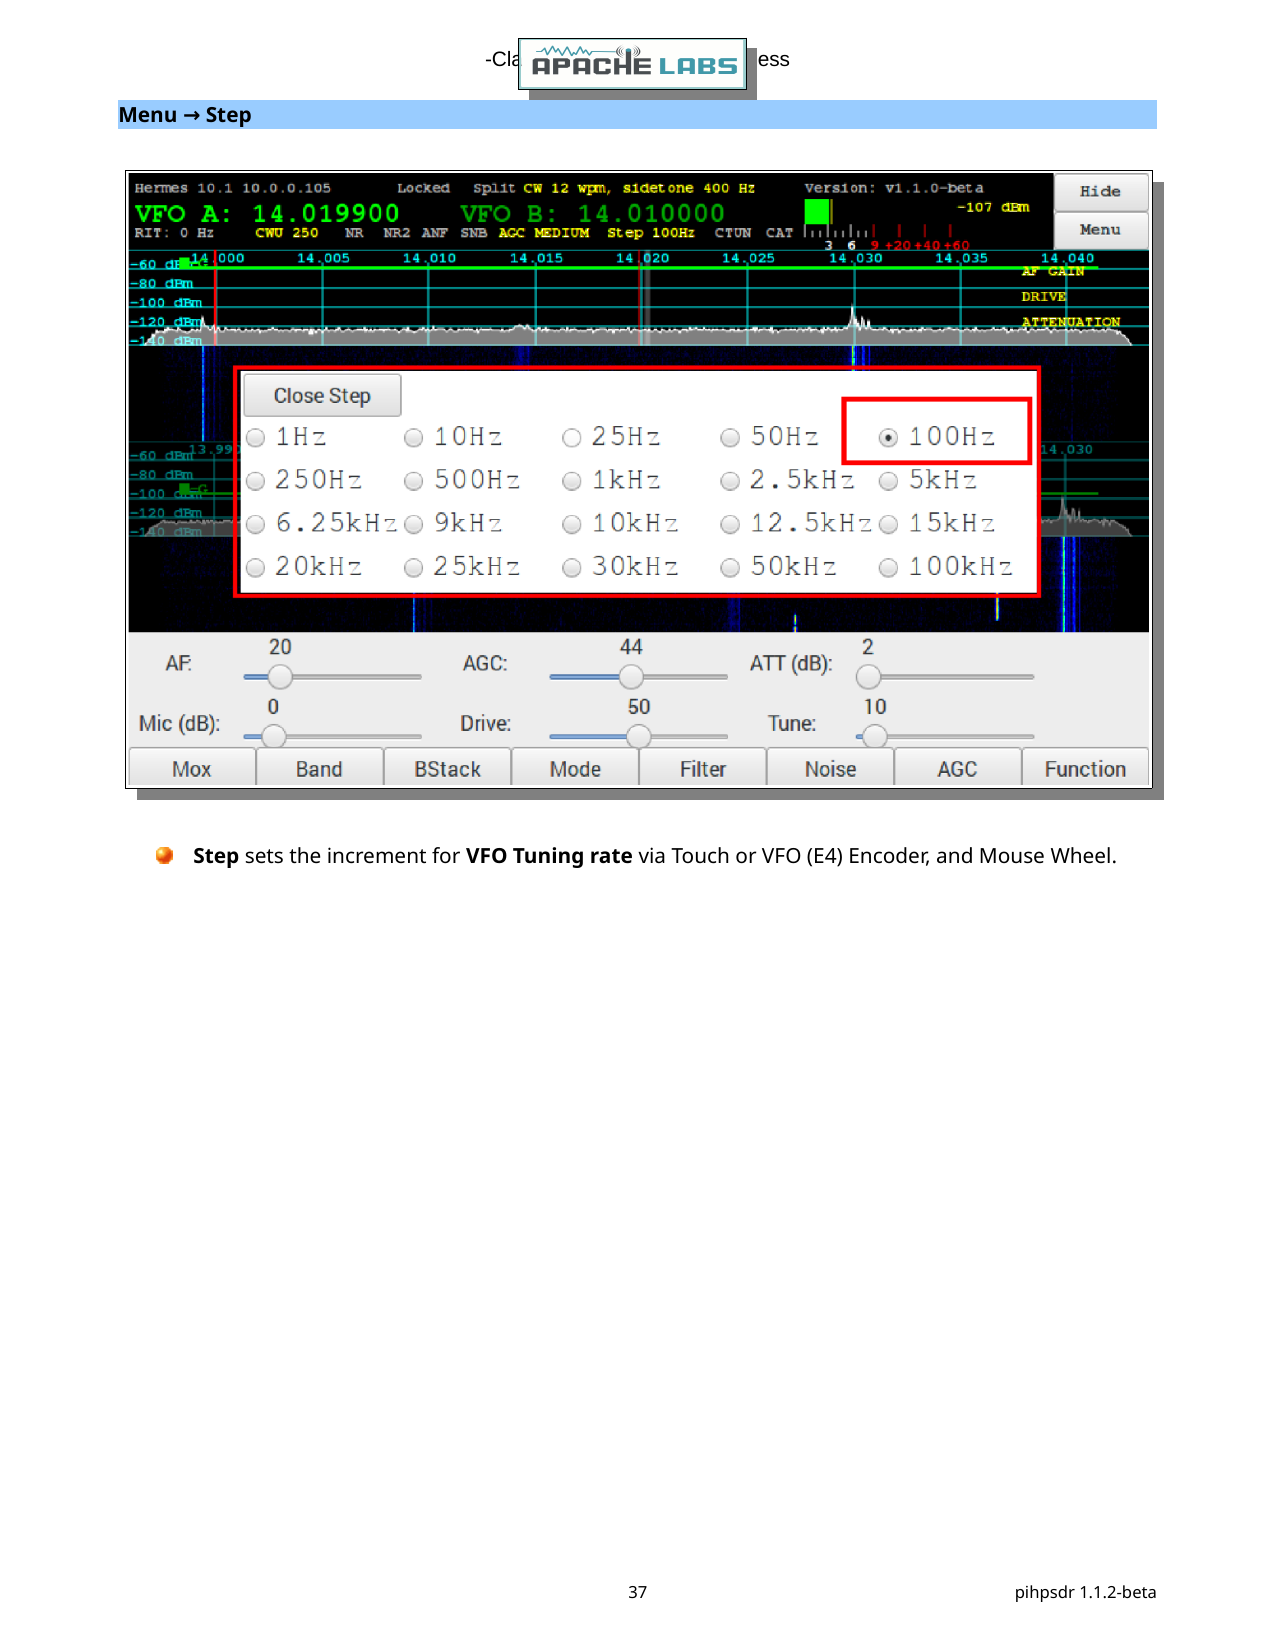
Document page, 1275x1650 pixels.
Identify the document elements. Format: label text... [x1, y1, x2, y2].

list Step sets the increment for VFO Tuning rate via Touch or VFO (E4) Encoder, and Mouse Wheel. [156, 841, 1157, 869]
picture [521, 40, 744, 87]
subtitle Menu → Step [118, 100, 1157, 129]
picture [128, 173, 1149, 785]
picture [156, 847, 173, 864]
